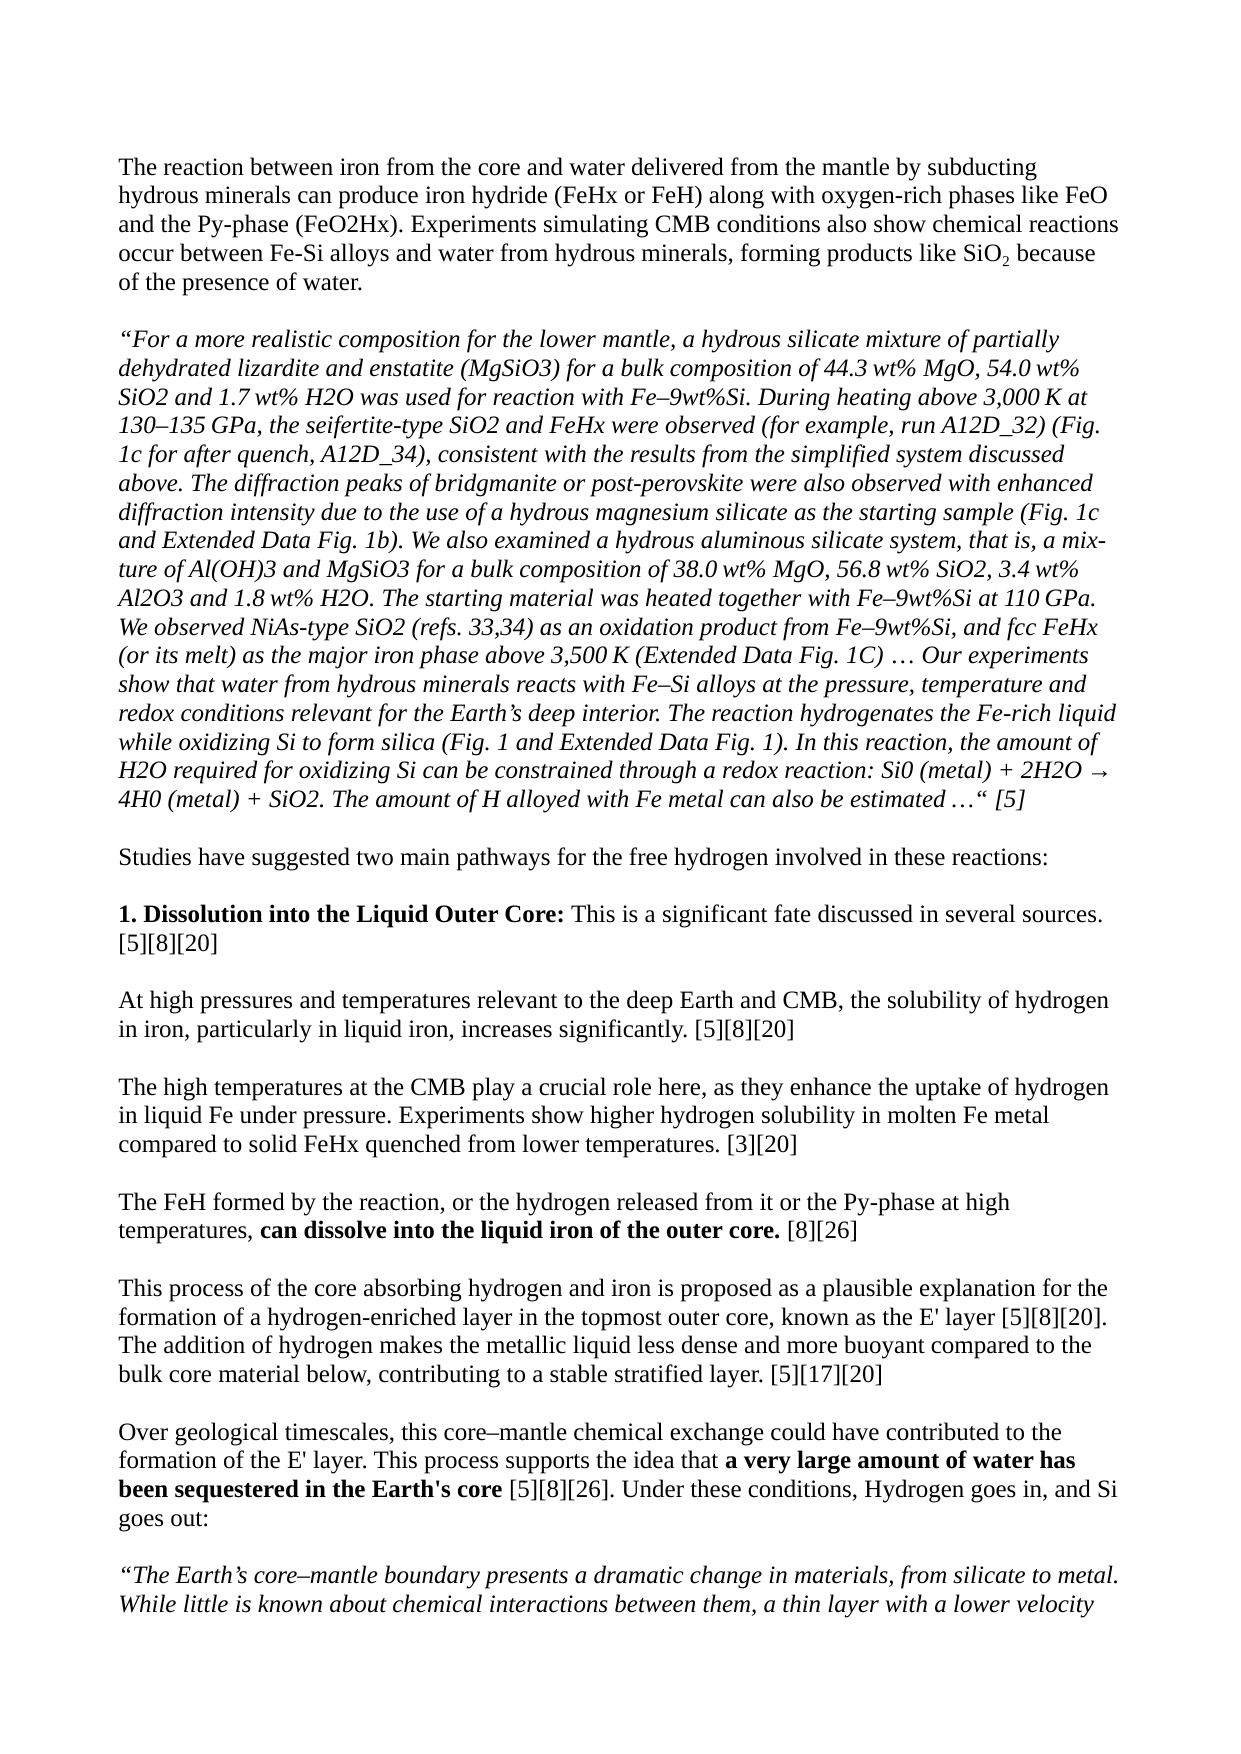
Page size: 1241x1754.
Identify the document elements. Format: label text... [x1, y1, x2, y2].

text “The Earth’s core–mantle boundary presents a dramatic change in materials, from silicate to metal. While little is known about chemical interactions between them, a thin layer with a lower velocity [118, 1560, 1122, 1618]
text Studies have suggested two main pathways for the free hydrogen involved in these reactions: [118, 842, 1122, 870]
text This process of the core absorbing hydrogen and iron is proposed as a plausible explanation for the formation of a hydrogen-enriched layer in the topmost outer core, known as the E' layer [5][8][20]. The addition of hydrogen makes the metallic liquid less dense and more buoyant compared to the bulk core material below, contributing to a stable stratified layer. [5][17][20] [118, 1273, 1122, 1388]
text At high pressures and temperatures relevant to the deep Earth and CMB, the solubility of hydrogen in iron, particularly in liquid iron, increases significantly. [5][8][20] [118, 985, 1122, 1043]
text Over geological timescales, this core–mantle chemical exchange could have contributed to the formation of the E' layer. This process supports the idea that a very large amount of water has been sequestered in the Earth's core [5][8][26]. Under these conditions, Hydrogen goes in, and Si goes out: [118, 1417, 1122, 1532]
text The reaction between iron from the core and water delivered from the mantle by subducting hydrous minerals can produce iron hydride (FeHx or FeH) along with oxygen-rich phases like FeO and the Py-phase (FeO2Hx). Experiments simulating CMB conditions also show chemical reactions occur between Fe-Si alloys and water from hydrous minerals, forming products like SiO₂ because of the presence of water. [118, 152, 1122, 295]
text 1. Dissolution into the Liquid Outer Core: This is a significant fate discussed in several sources.[5][8][20] [118, 899, 1122, 957]
text The FeH formed by the reaction, or the hydrogen released from it or the Py-phase at high temperatures, can dissolve into the liquid iron of the outer core. [8][26] [118, 1187, 1122, 1244]
text “For a more realistic composition for the lower mantle, a hydrous silicate mixture of partially dehydrated lizardite and enstatite (MgSiO3) for a bulk composition of 44.3 wt% MgO, 54.0 wt% SiO2 and 1.7 wt% H2O was used for reaction with Fe–9wt%Si. During heating above 3,000 K at 130–135 GPa, the seifertite-type SiO2 and FeHx were observed (for example, run A12D_32) (Fig. 1c for after quench, A12D_34), consistent with the results from the simplified system discussed above. The diffraction peaks of bridgmanite or post-perovskite were also observed with enhanced diffraction intensity due to the use of a hydrous magnesium silicate as the starting sample (Fig. 1c and Extended Data Fig. 1b). We also examined a hydrous aluminous silicate system, that is, a mix-ture of Al(OH)3 and MgSiO3 for a bulk composition of 38.0 wt% MgO, 56.8 wt% SiO2, 3.4 wt% Al2O3 and 1.8 wt% H2O. The starting material was heated together with Fe–9wt%Si at 110 GPa. We observed NiAs-type SiO2 (refs. 33,34) as an oxidation product from Fe–9wt%Si, and fcc FeHx (or its melt) as the major iron phase above 3,500 K (Extended Data Fig. 1C) … Our experiments show that water from hydrous minerals reacts with Fe–Si alloys at the pressure, temperature and redox conditions relevant for the Earth’s deep interior. The reaction hydrogenates the Fe-rich liquid while oxidizing Si to form silica (Fig. 1 and Extended Data Fig. 1). In this reaction, the amount of H2O required for oxidizing Si can be constrained through a redox reaction: Si0 (metal) + 2H2O → 4H0 (metal) + SiO2. The amount of H alloyed with Fe metal can also be estimated …“ [5] [118, 324, 1122, 813]
text The high temperatures at the CMB play a crucial role here, as they enhance the uptake of hydrogen in liquid Fe under pressure. Experiments show higher hydrogen solubility in molten Fe metal compared to solid FeHx quenched from lower temperatures. [3][20] [118, 1072, 1122, 1158]
